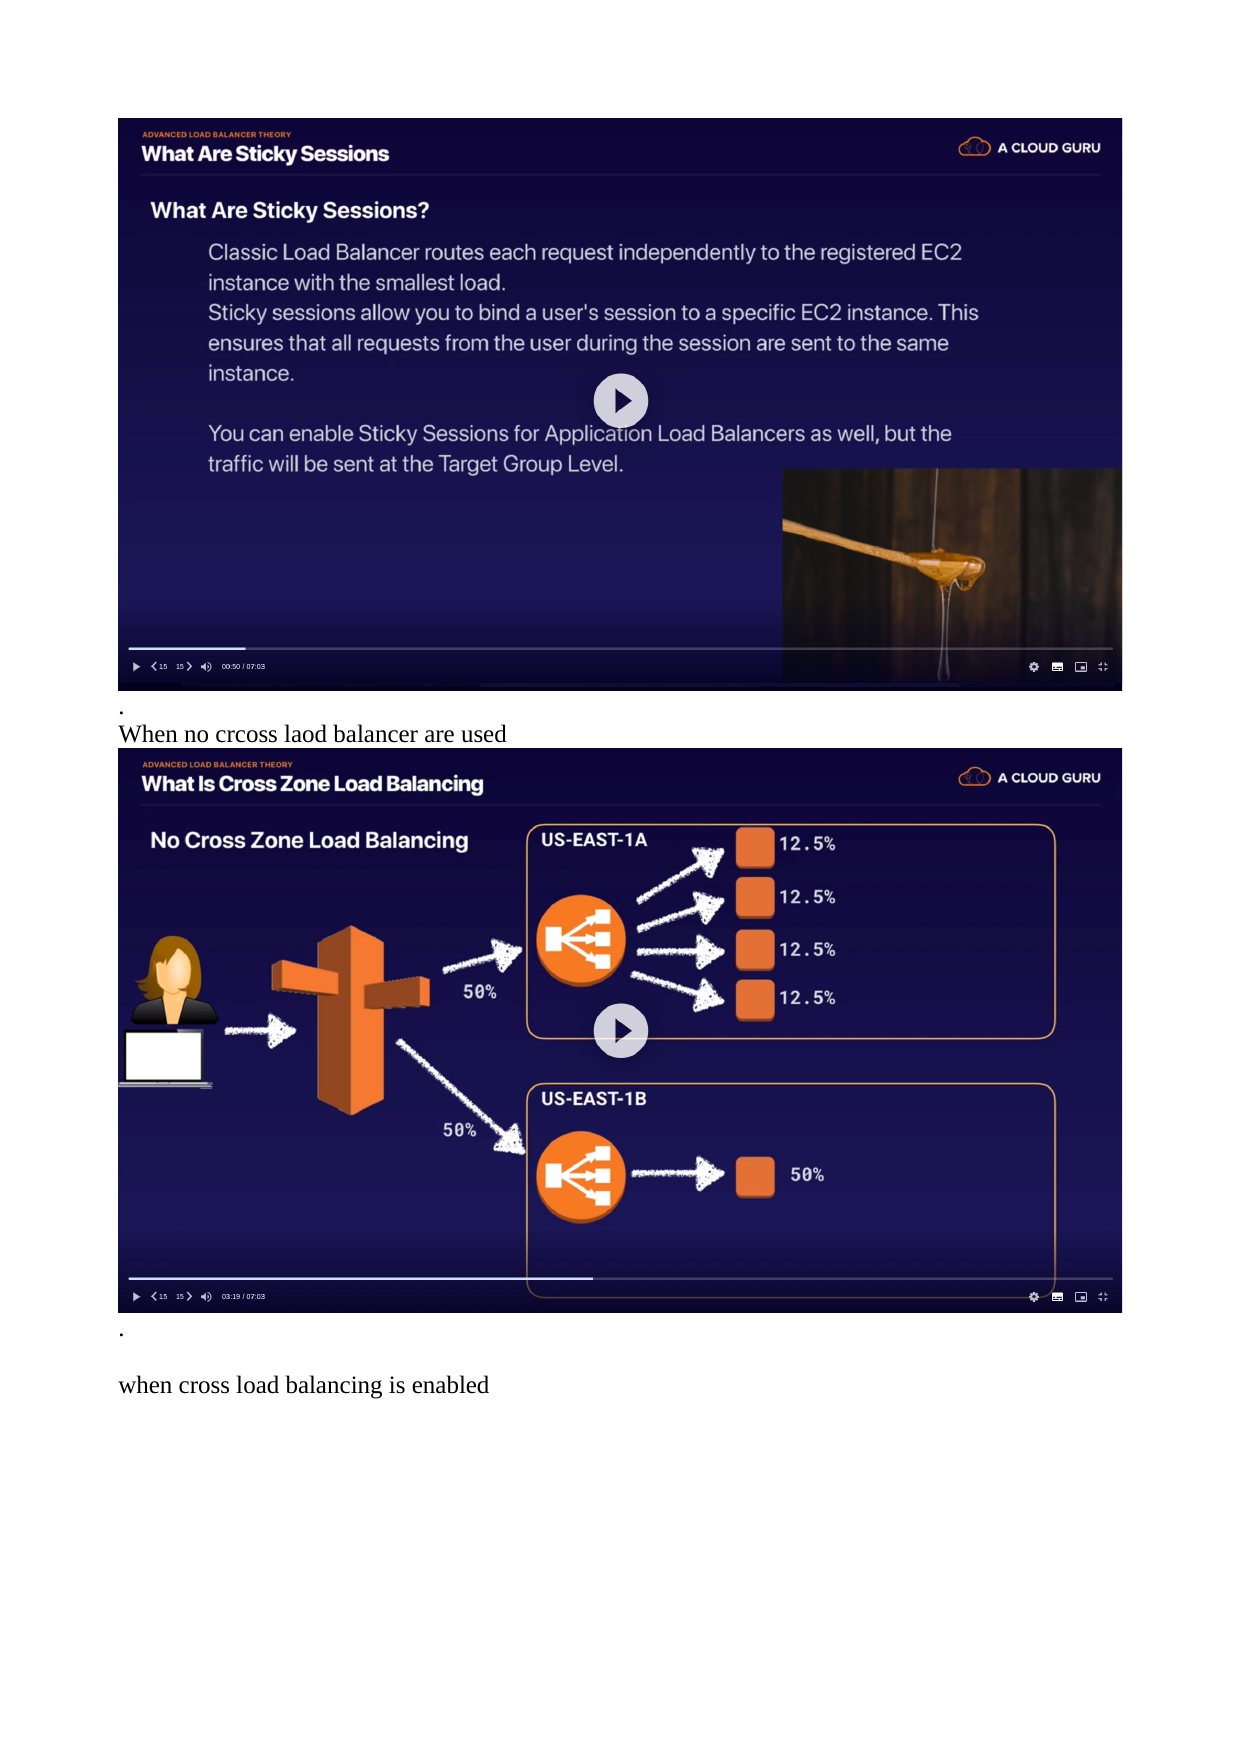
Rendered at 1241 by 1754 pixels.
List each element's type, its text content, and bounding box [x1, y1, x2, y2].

text When no crcoss laod balancer are used [118, 719, 1122, 748]
picture [118, 118, 1123, 691]
text . [118, 691, 1122, 719]
text . [118, 1313, 1122, 1342]
picture [118, 748, 1123, 1313]
text when cross load balancing is enabled [118, 1370, 1122, 1399]
